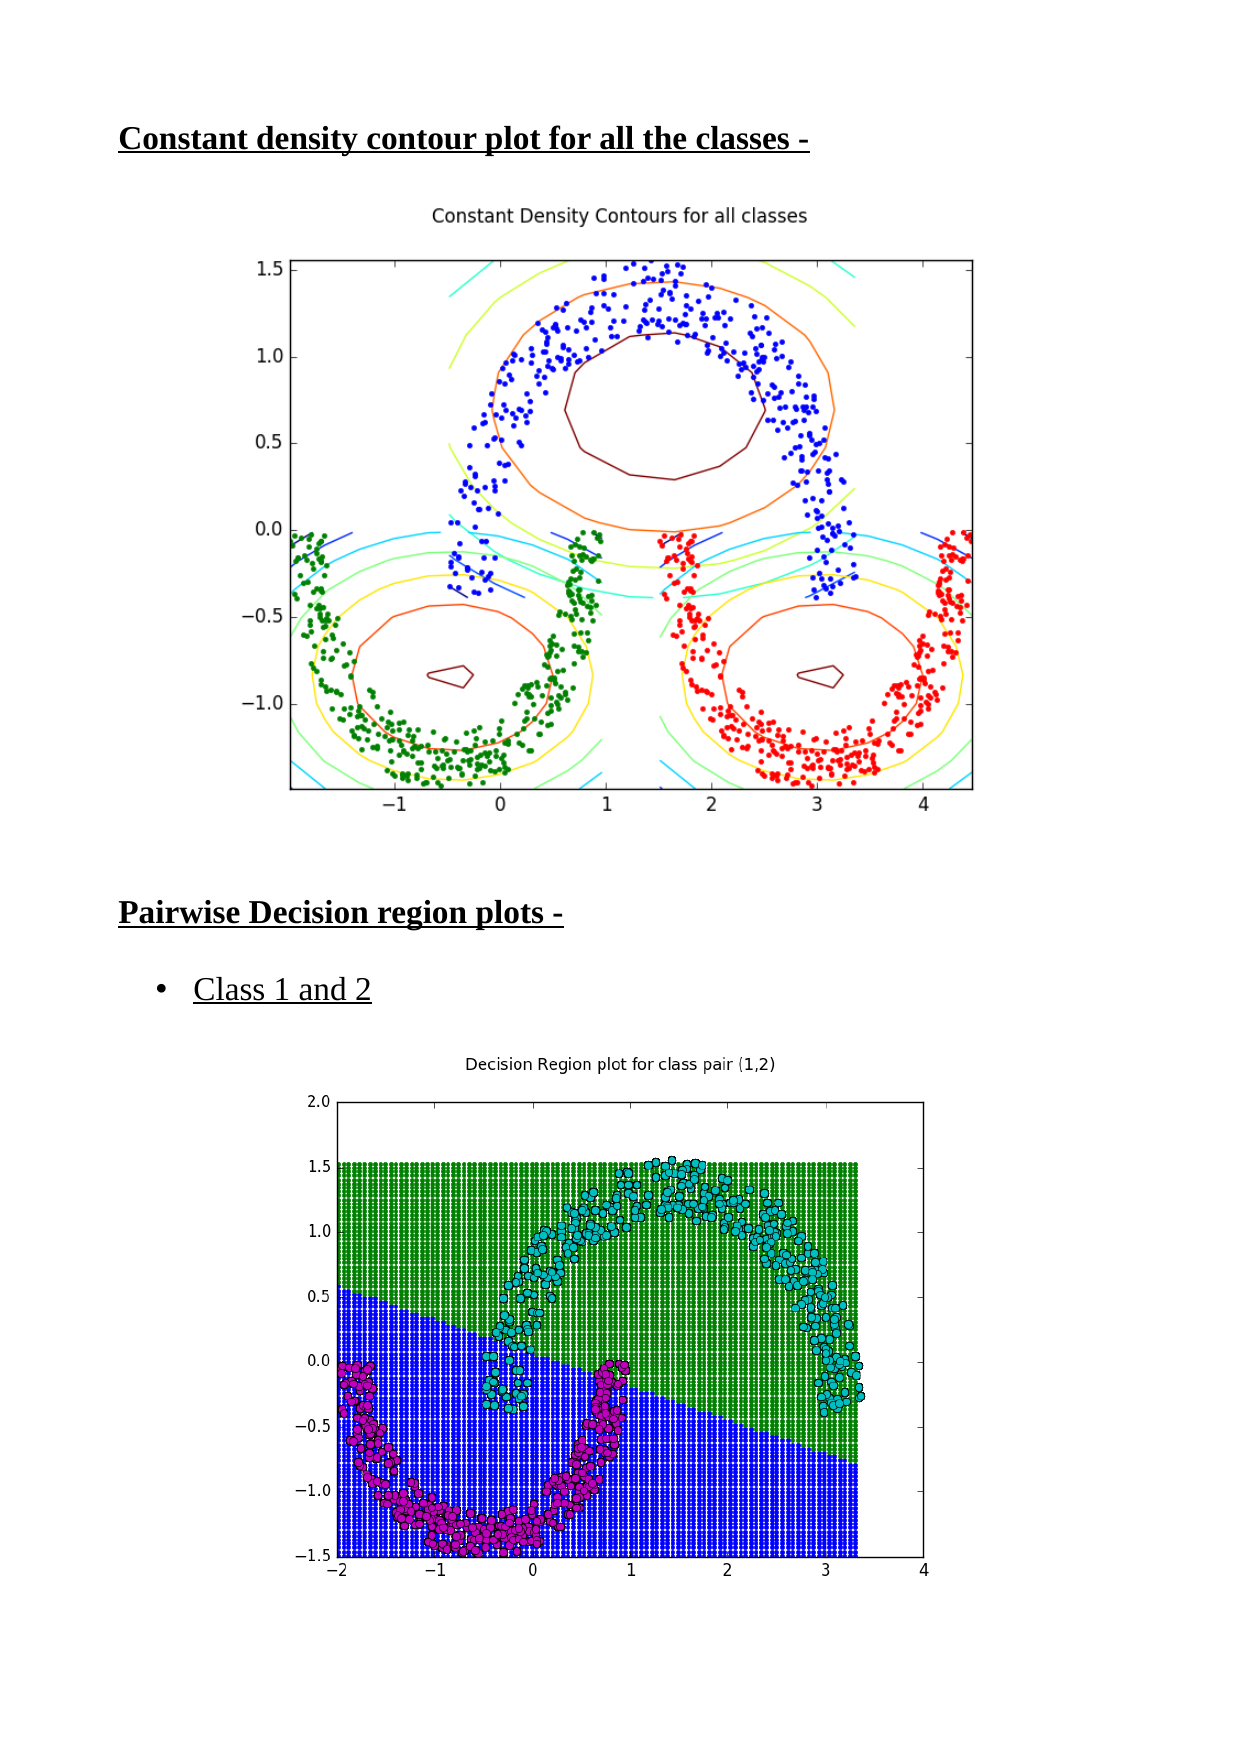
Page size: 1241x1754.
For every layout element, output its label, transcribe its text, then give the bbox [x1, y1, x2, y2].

picture [180, 194, 1060, 855]
picture [242, 1046, 998, 1613]
text Constant density contour plot for all the classes - [118, 118, 1122, 156]
list Class 1 and 2 [156, 969, 1122, 1008]
text Pairwise Decision region plots - [118, 893, 1122, 931]
